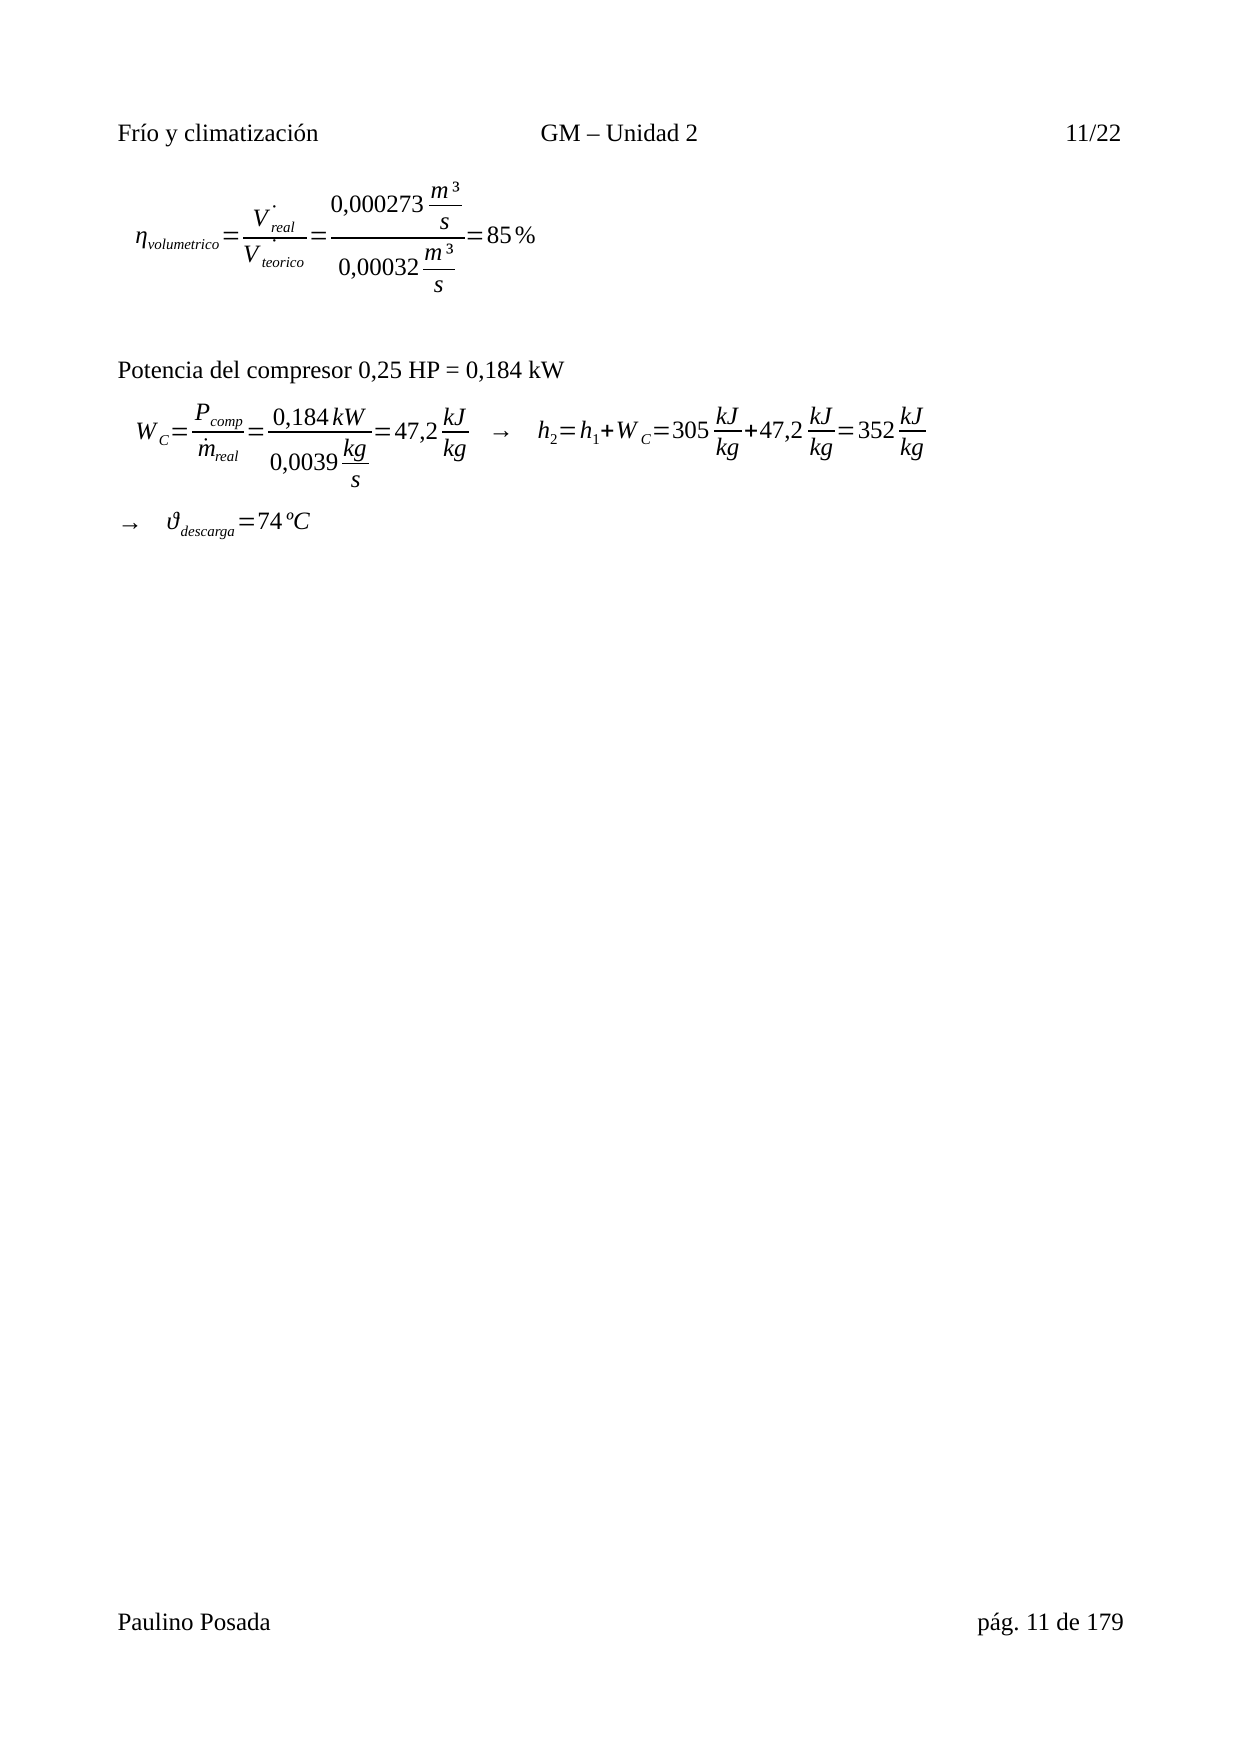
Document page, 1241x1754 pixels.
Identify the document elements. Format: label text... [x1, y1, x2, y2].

text → [117, 507, 1123, 539]
text → [117, 398, 1123, 492]
text Potencia del compresor 0,25 HP = 0,184 kW [117, 355, 1123, 384]
